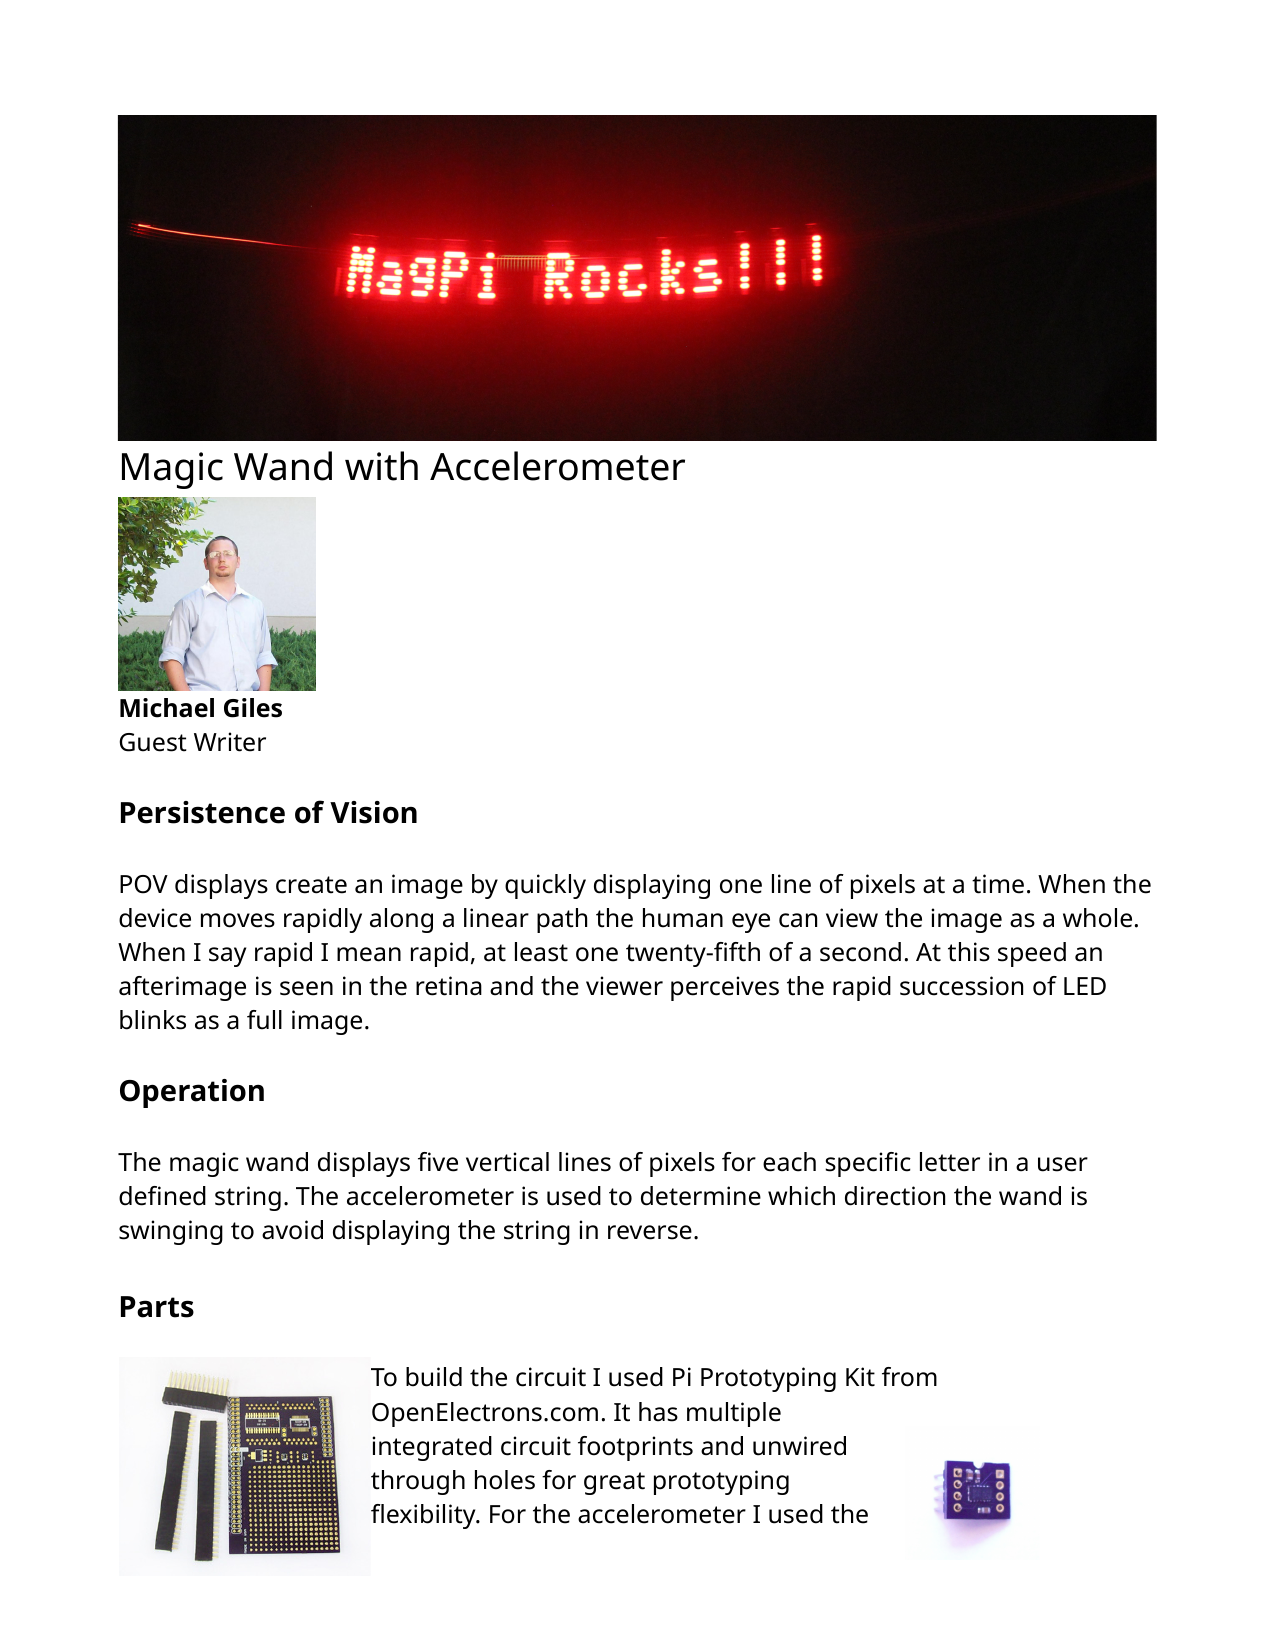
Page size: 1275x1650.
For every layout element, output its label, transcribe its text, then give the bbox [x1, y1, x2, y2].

text Parts [118, 1286, 1157, 1326]
text The magic wand displays five vertical lines of pixels for each specific letter in a user defined string. The accelerometer is used to determine which direction the wand is swinging to avoid displaying the string in reverse. [118, 1144, 1157, 1247]
picture [904, 1426, 1040, 1560]
picture [119, 1357, 371, 1576]
picture [118, 497, 316, 691]
text Guest Writer [118, 724, 1157, 758]
text Operation [118, 1071, 1157, 1110]
text POV displays create an image by quickly displaying one line of pixels at a time. When the device moves rapidly along a linear path the human eye can view the image as a whole. When I say rapid I mean rapid, at least one twenty-fifth of a second. At this speed an afterimage is seen in the retina and the viewer perceives the rapid succession of LED blinks as a full image. [118, 866, 1157, 1037]
text Magic Wand with Accelerometer [118, 441, 1157, 491]
text Michael Giles [118, 491, 1157, 724]
text Persistence of Vision [118, 793, 1157, 832]
text To build the circuit I used Pi Prototyping Kit from OpenElectrons.com. It has multiple integrated circuit footprints and unwired through holes for great prototyping flexibility. For the accelerometer I used the [371, 1360, 1157, 1530]
picture [117, 115, 1157, 441]
